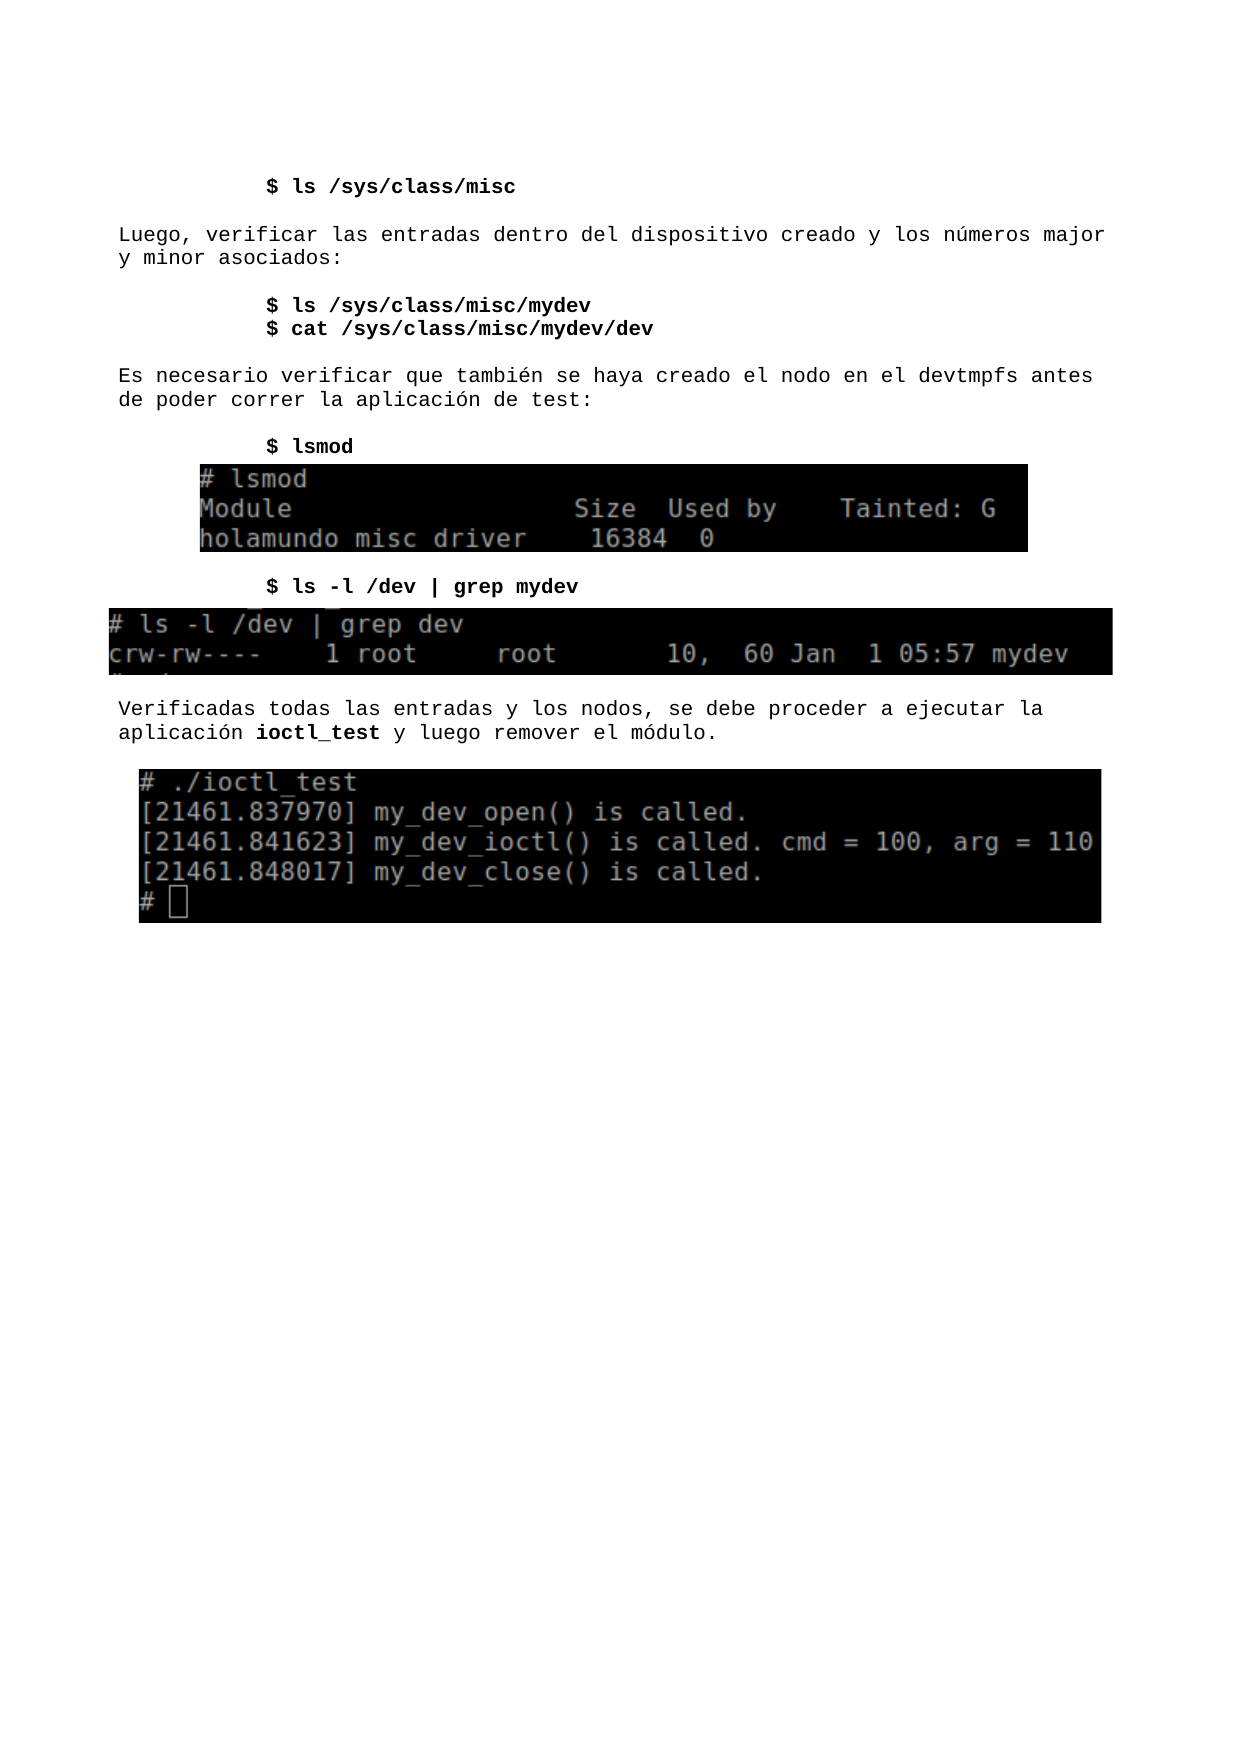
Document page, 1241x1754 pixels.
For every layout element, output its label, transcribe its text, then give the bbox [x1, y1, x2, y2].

text Verificadas todas las entradas y los nodos, se debe proceder a ejecutar la aplicación ioctl_test y luego remover el módulo. [118, 698, 1122, 746]
text Luego, verificar las entradas dentro del dispositivo creado y los números major y minor asociados: [118, 224, 1122, 271]
text $ cat /sys/class/misc/mydev/dev [266, 318, 1122, 342]
picture [199, 464, 1028, 552]
picture [138, 769, 1102, 923]
picture [108, 608, 1113, 675]
text Es necesario verificar que también se haya creado el nodo en el devtmpfs antes de poder correr la aplicación de test: [118, 366, 1122, 413]
text $ ls /sys/class/misc/mydev [266, 294, 1122, 318]
text $ ls -l /dev | grep mydev [266, 576, 1122, 599]
text $ lsmod [266, 436, 1122, 460]
text $ ls /sys/class/misc [266, 176, 1122, 200]
